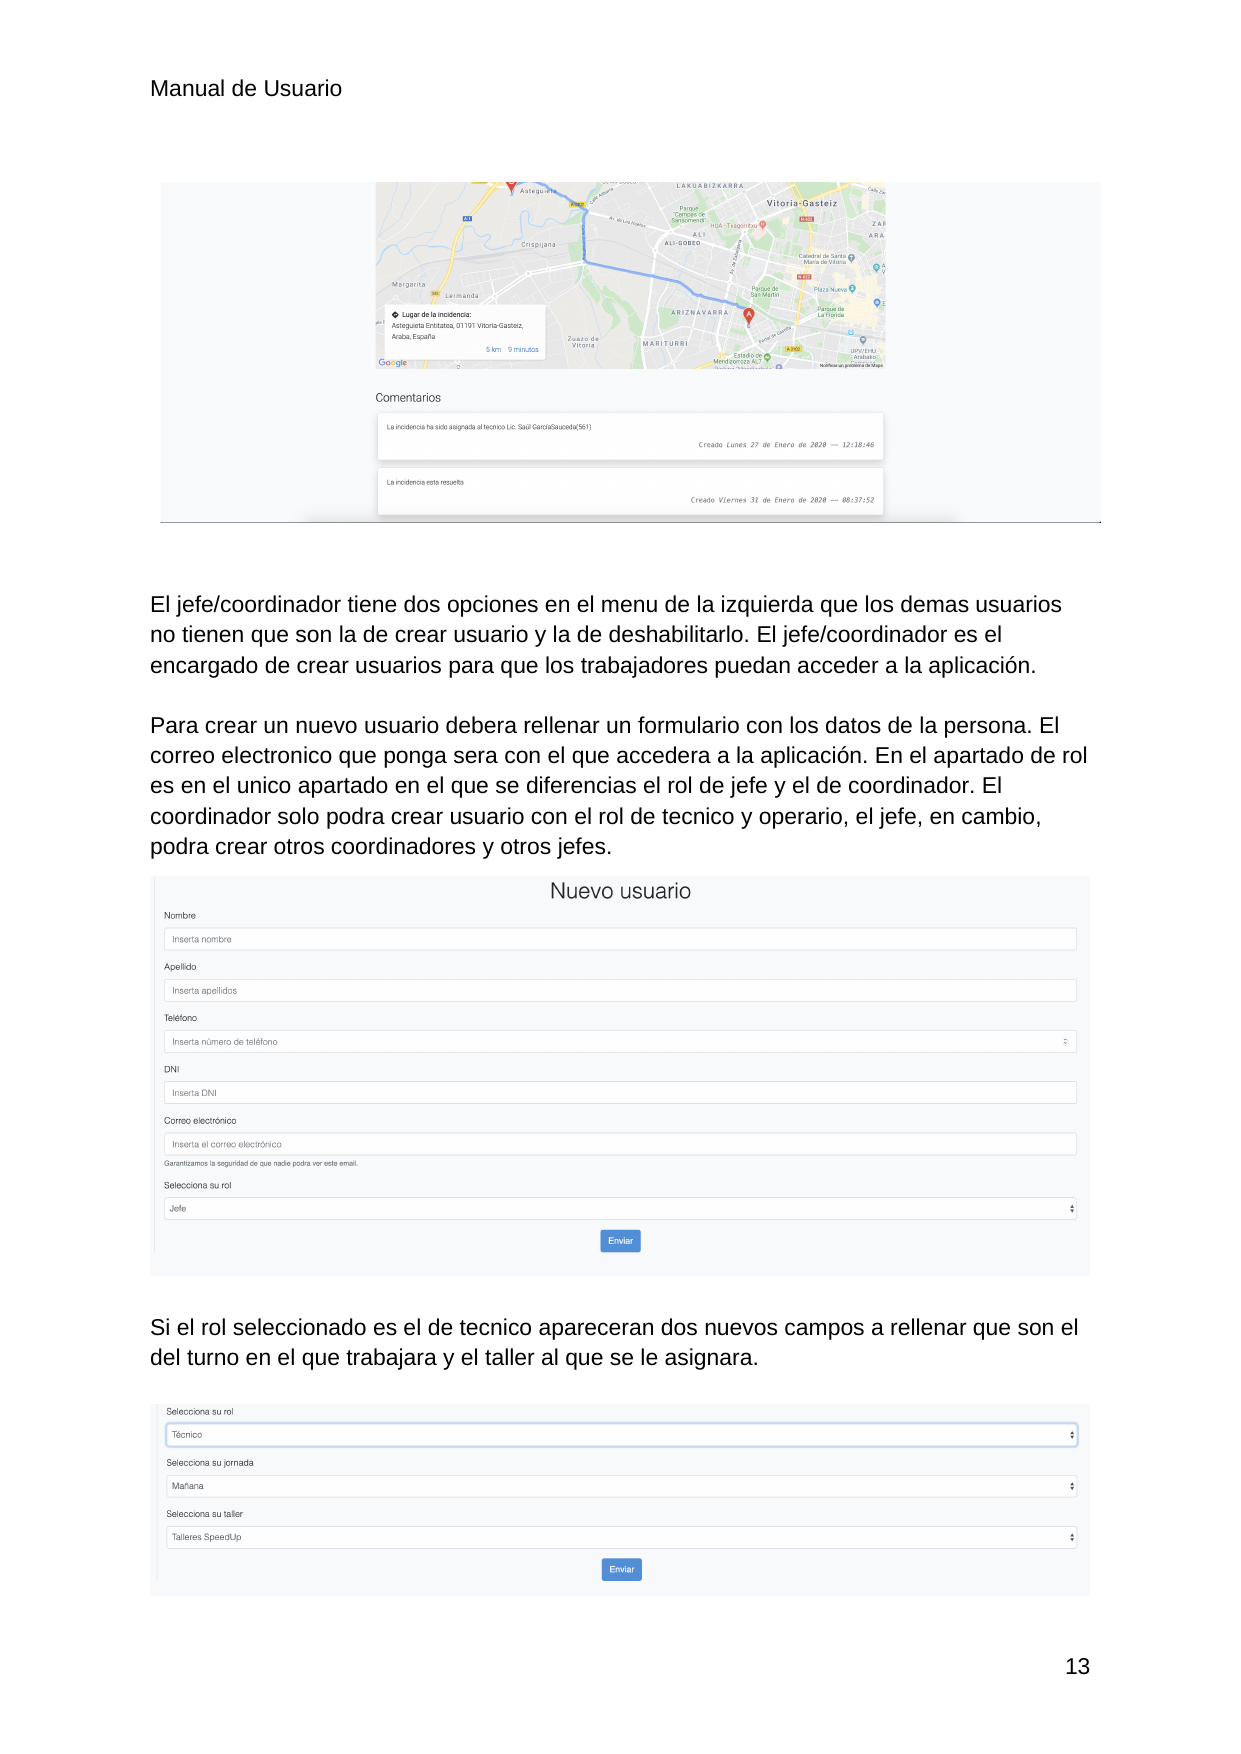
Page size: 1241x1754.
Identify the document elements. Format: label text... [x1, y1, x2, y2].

picture [150, 876, 1091, 1276]
text Si el rol seleccionado es el de tecnico apareceran dos nuevos campos a rellenar que son el del turno en el que trabajara y el taller al que se le asignara. [150, 1314, 1090, 1370]
text Para crear un nuevo usuario debera rellenar un formulario con los datos de la persona. El correo electronico que ponga sera con el que accedera a la aplicación. En el apartado de rol es en el unico apartado en el que se diferencias el rol de jefe y el de coordinador. El coordinador solo podra crear usuario con el rol de tecnico y operario, el jefe, en cambio, podra crear otros coordinadores y otros jefes. [150, 712, 1090, 859]
picture [150, 1404, 1091, 1596]
text El jefe/coordinador tiene dos opciones en el menu de la izquierda que los demas usuarios no tienen que son la de crear usuario y la de deshabilitarlo. El jefe/coordinador es el encargado de crear usuarios para que los trabajadores puedan acceder a la aplicación. [150, 591, 1090, 678]
picture [160, 182, 1101, 523]
